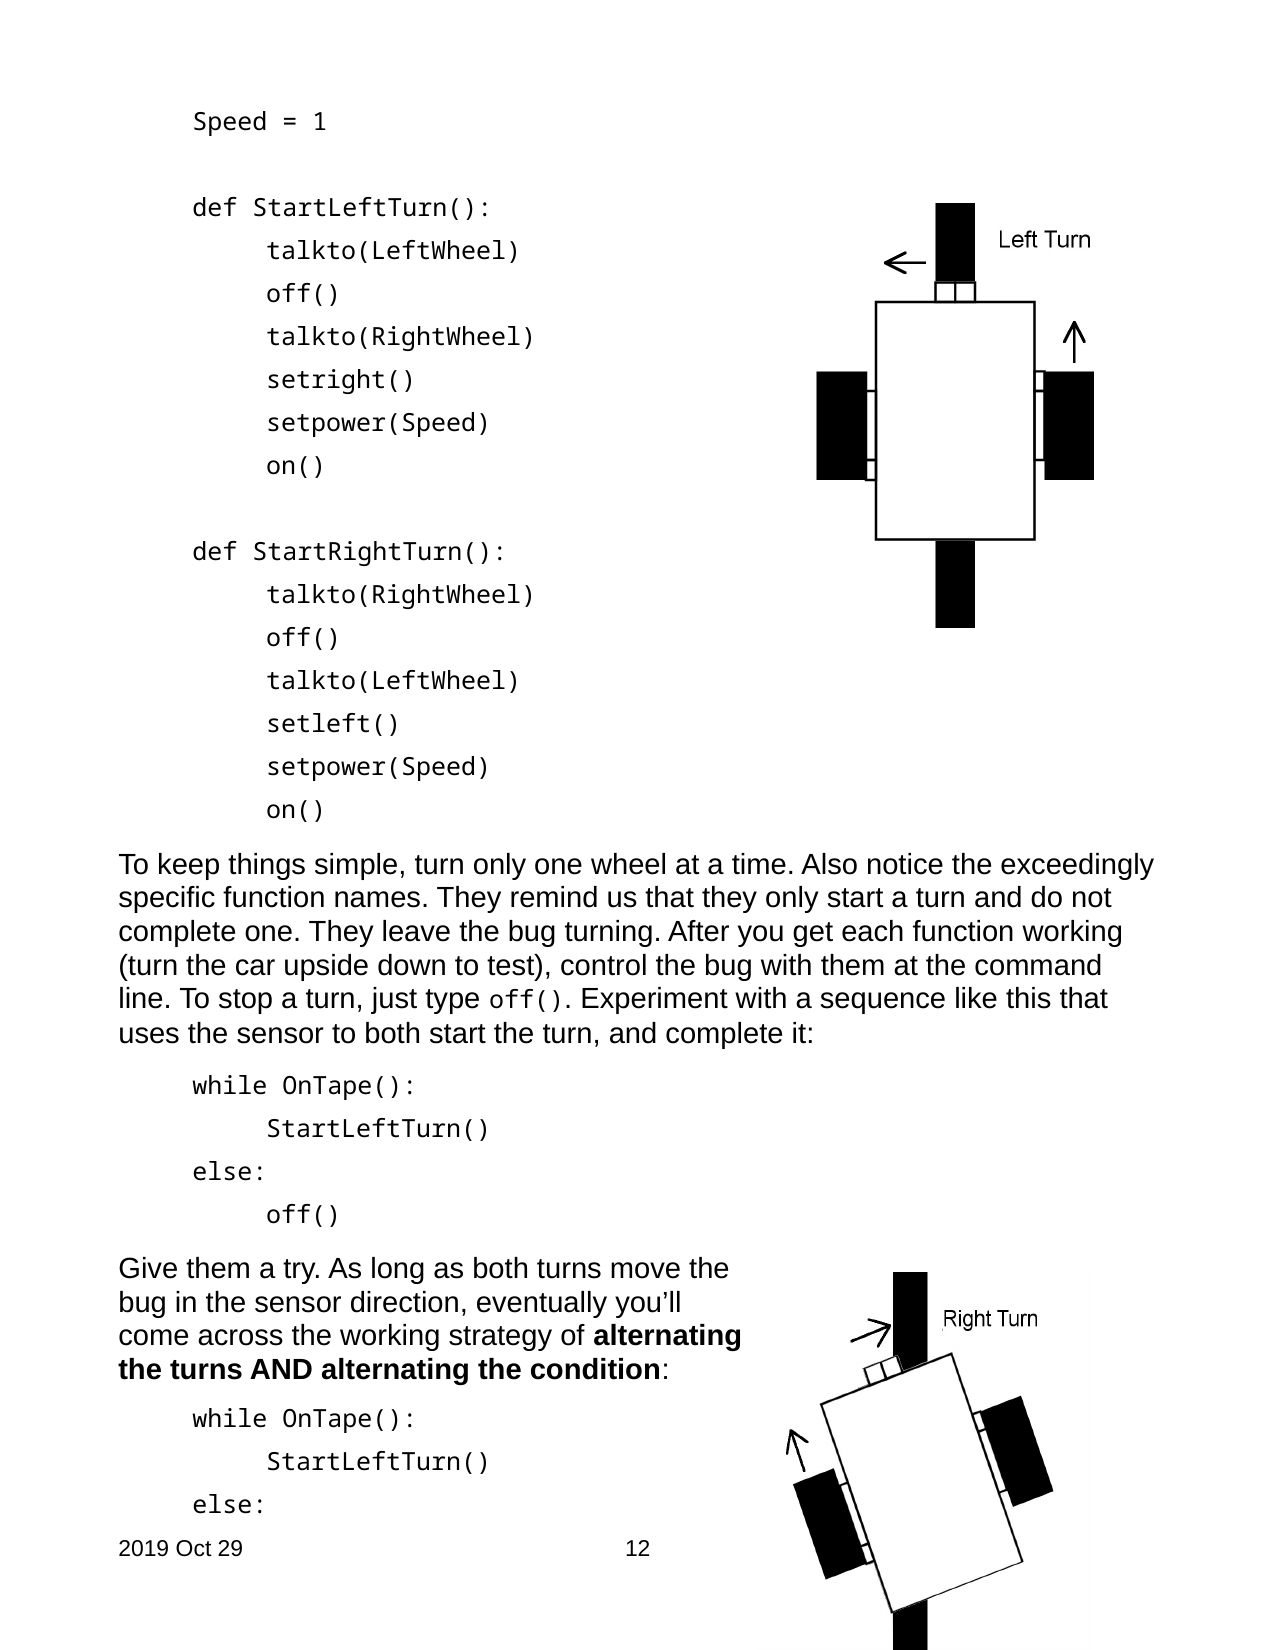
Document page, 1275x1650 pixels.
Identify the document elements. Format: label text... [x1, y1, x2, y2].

text [1143, 319, 1157, 353]
text talkto(RightWheel) [192, 577, 767, 611]
text setleft() [192, 706, 1157, 740]
text setpower(Speed) [192, 749, 1157, 783]
text off() [192, 1196, 1157, 1230]
text talkto(LeftWheel) [192, 233, 767, 267]
picture [767, 203, 1143, 628]
text StartLeftTurn() [192, 1110, 1157, 1144]
text StartLeftTurn() [192, 1443, 754, 1478]
text [1143, 233, 1157, 267]
text talkto(RightWheel) [192, 319, 767, 353]
text talkto(LeftWheel) [192, 663, 1157, 697]
text def StartRightTurn(): [192, 534, 767, 568]
text [1092, 1487, 1157, 1521]
text else: [192, 1487, 754, 1521]
text on() [192, 448, 767, 482]
text Speed = 1 [192, 103, 1157, 138]
text [1143, 276, 1157, 310]
text else: [192, 1153, 1157, 1187]
text on() [192, 792, 1157, 826]
text [1143, 405, 1157, 439]
text [1092, 1401, 1157, 1434]
text while OnTape(): [192, 1067, 1157, 1101]
text def StartLeftTurn(): [192, 189, 1157, 224]
text [1143, 448, 1157, 482]
text off() [192, 276, 767, 310]
text [1143, 362, 1157, 396]
text while OnTape(): [192, 1401, 754, 1434]
text [1143, 534, 1157, 568]
text setpower(Speed) [192, 405, 767, 439]
text [1143, 577, 1157, 611]
text off() [192, 620, 1157, 654]
text setright() [192, 362, 767, 396]
text To keep things simple, turn only one wheel at a time. Also notice the exceedingly specific function names. They remind us that they only start a turn and do not complete one. They leave the bug turning. After you get each function working (turn the car upside down to test), control the bug with them at the command line. To stop a turn, just type off(). Experiment with a sequence like this that uses the sensor to both start the turn, and complete it: [118, 847, 1157, 1049]
text Give them a try. As long as both turns move the bug in the sensor direction, eventually you’ll come across the working strategy of alternating the turns AND alternating the condition: [118, 1251, 1157, 1386]
text [1092, 1443, 1157, 1478]
picture [754, 1272, 1092, 1650]
